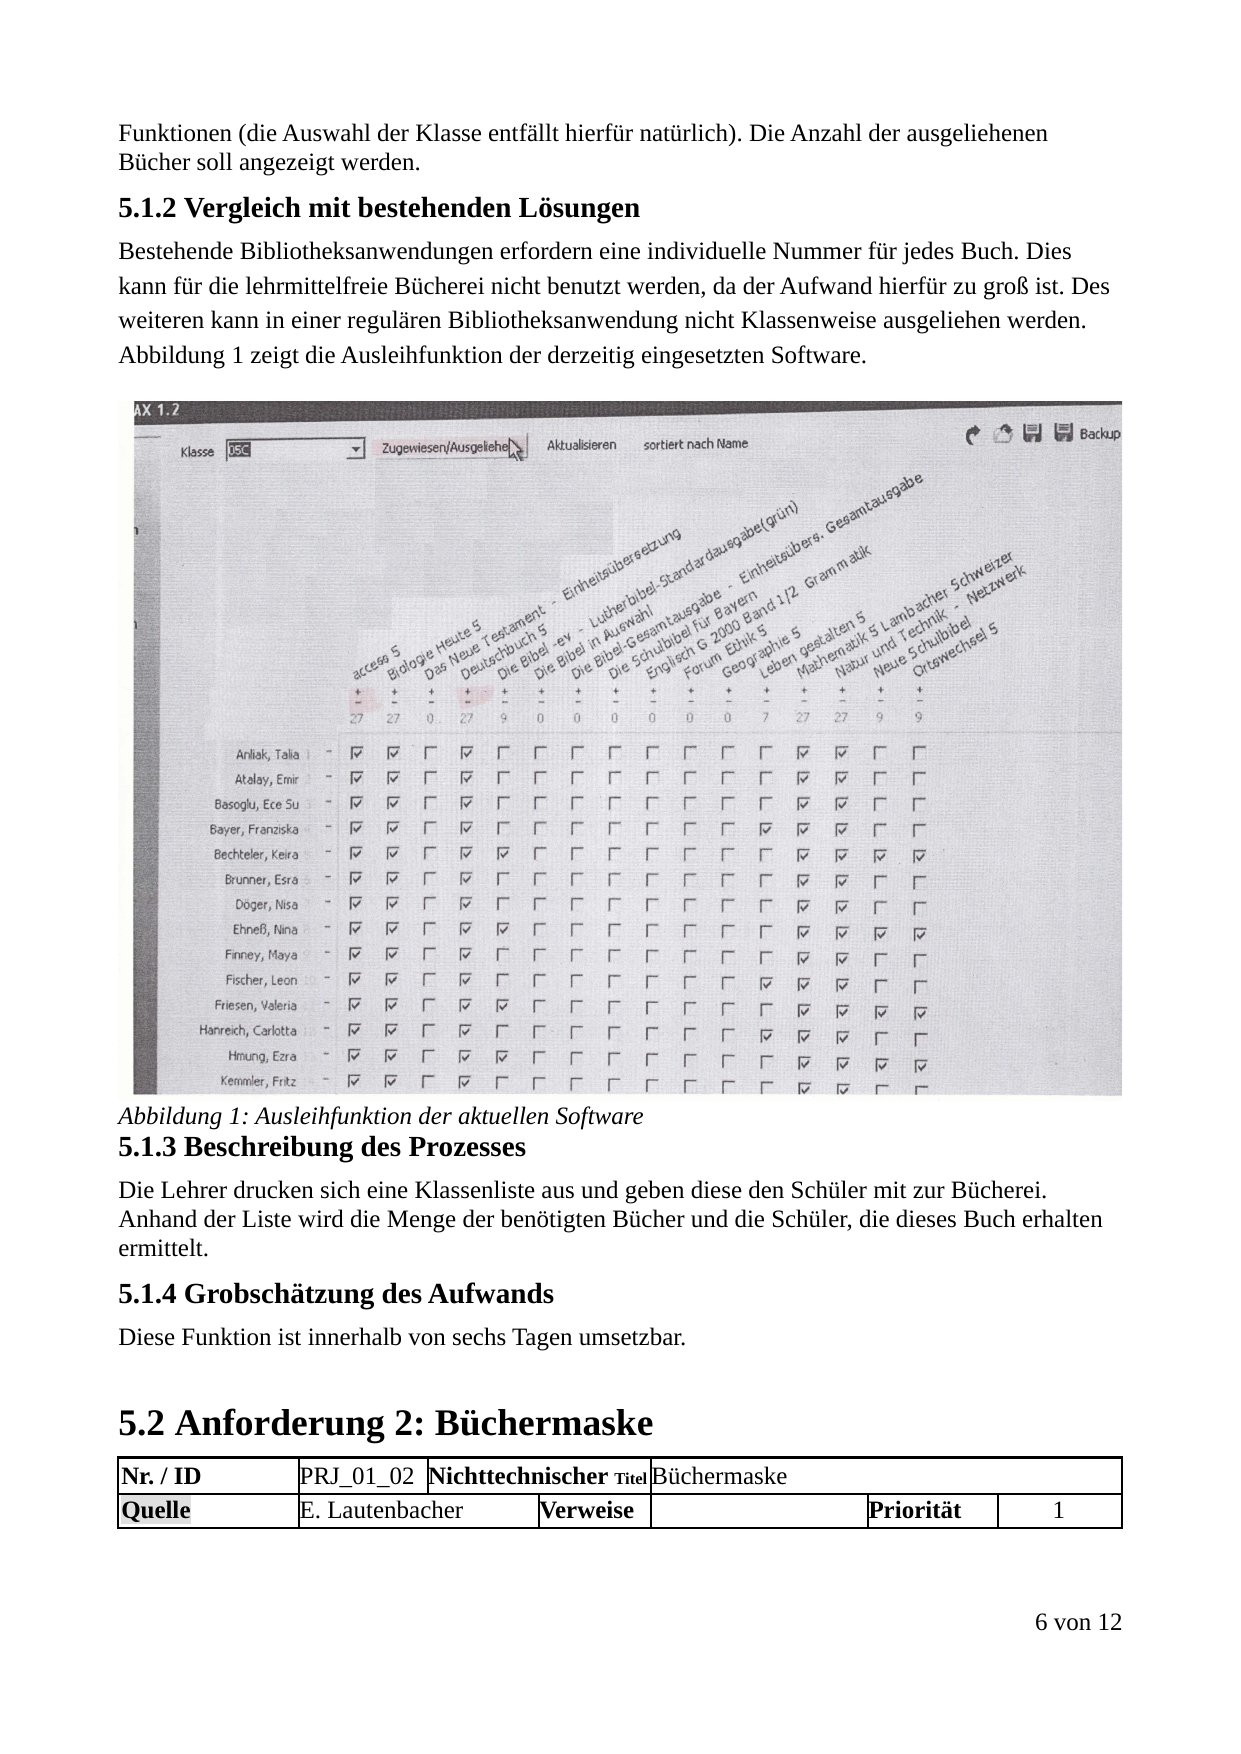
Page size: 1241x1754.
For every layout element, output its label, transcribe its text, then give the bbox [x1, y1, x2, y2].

table_cell Quelle [119, 1495, 298, 1527]
table_header PRJ_01_02 [300, 1459, 427, 1493]
table_header Nr. / ID [119, 1459, 298, 1493]
table_cell [428, 1529, 539, 1534]
subtitle 5.1.4 Grobschätzung des Aufwands [118, 1276, 1122, 1310]
table_cell [868, 1529, 998, 1534]
text Bestehende Bibliotheksanwendungen erfordern eine individuelle Nummer für jedes Buch. Dies kann für die lehrmittelfreie Bücherei nicht benutzt werden, da der Aufwand hierfür zu groß ist. Des weiteren kann in einer regulären Bibliotheksanwendung nicht Klassenweise ausgeliehen werden. Abbildung 1 zeigt die Ausleihfunktion der derzeitig eingesetzten Software. [118, 236, 1122, 368]
table_cell [998, 1529, 1122, 1534]
picture [118, 401, 1123, 1101]
table_cell Priorität [869, 1495, 997, 1527]
table_header Büchermaske [652, 1459, 1121, 1493]
table_cell [299, 1529, 428, 1534]
table_cell 1 [999, 1495, 1121, 1527]
table_cell [651, 1529, 868, 1534]
table_cell E. Lautenbacher [300, 1495, 538, 1527]
text Funktionen (die Auswahl der Klasse entfällt hierfür natürlich). Die Anzahl der ausgeliehenen Bücher soll angezeigt werden. [118, 118, 1122, 176]
subtitle 5.1.2 Vergleich mit bestehenden Lösungen [118, 190, 1122, 224]
subtitle 5.1.3 Beschreibung des Prozesses [118, 1129, 1122, 1163]
subtitle [118, 389, 1122, 401]
subtitle 5.2 Anforderung 2: Büchermaske [118, 1401, 1122, 1444]
text Die Lehrer drucken sich eine Klassenliste aus und geben diese den Schüler mit zur Bücherei. Anhand der Liste wird die Menge der benötigten Bücher und die Schüler, die dieses Buch erhalten ermittelt. [118, 1176, 1122, 1262]
table_cell [652, 1495, 867, 1527]
text Diese Funktion ist innerhalb von sechs Tagen umsetzbar. [118, 1322, 1122, 1351]
table_cell [539, 1529, 651, 1534]
table_cell [118, 1529, 299, 1534]
table_header Nichttechnischer Titel [429, 1459, 650, 1493]
text Abbildung 1: Ausleihfunktion der aktuellen Software [118, 1101, 1122, 1129]
table_cell Verweise [540, 1495, 650, 1527]
